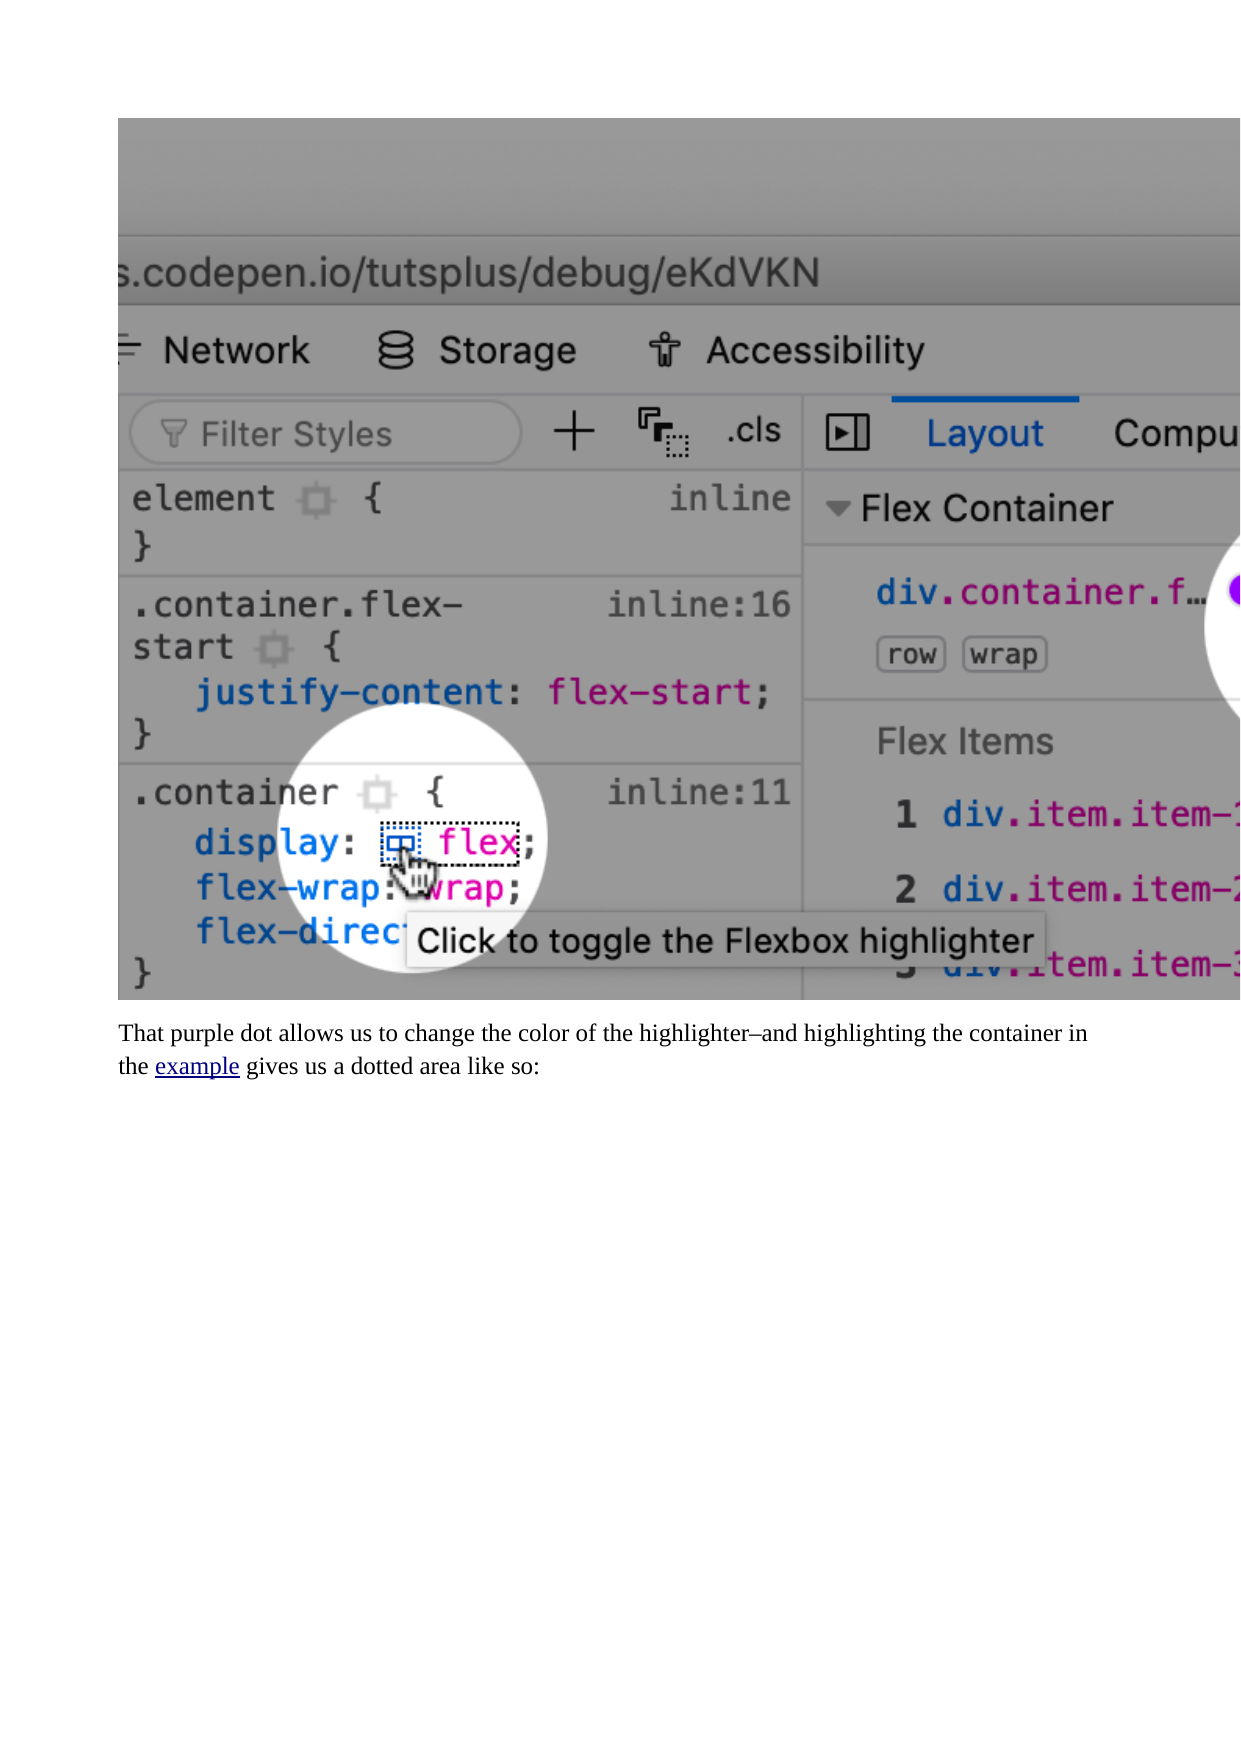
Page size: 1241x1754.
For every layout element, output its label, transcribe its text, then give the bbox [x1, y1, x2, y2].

picture [118, 118, 1241, 1000]
text That purple dot allows us to change the color of the highlighter–and highlighting the container in the example gives us a dotted area like so: [118, 1018, 1122, 1080]
